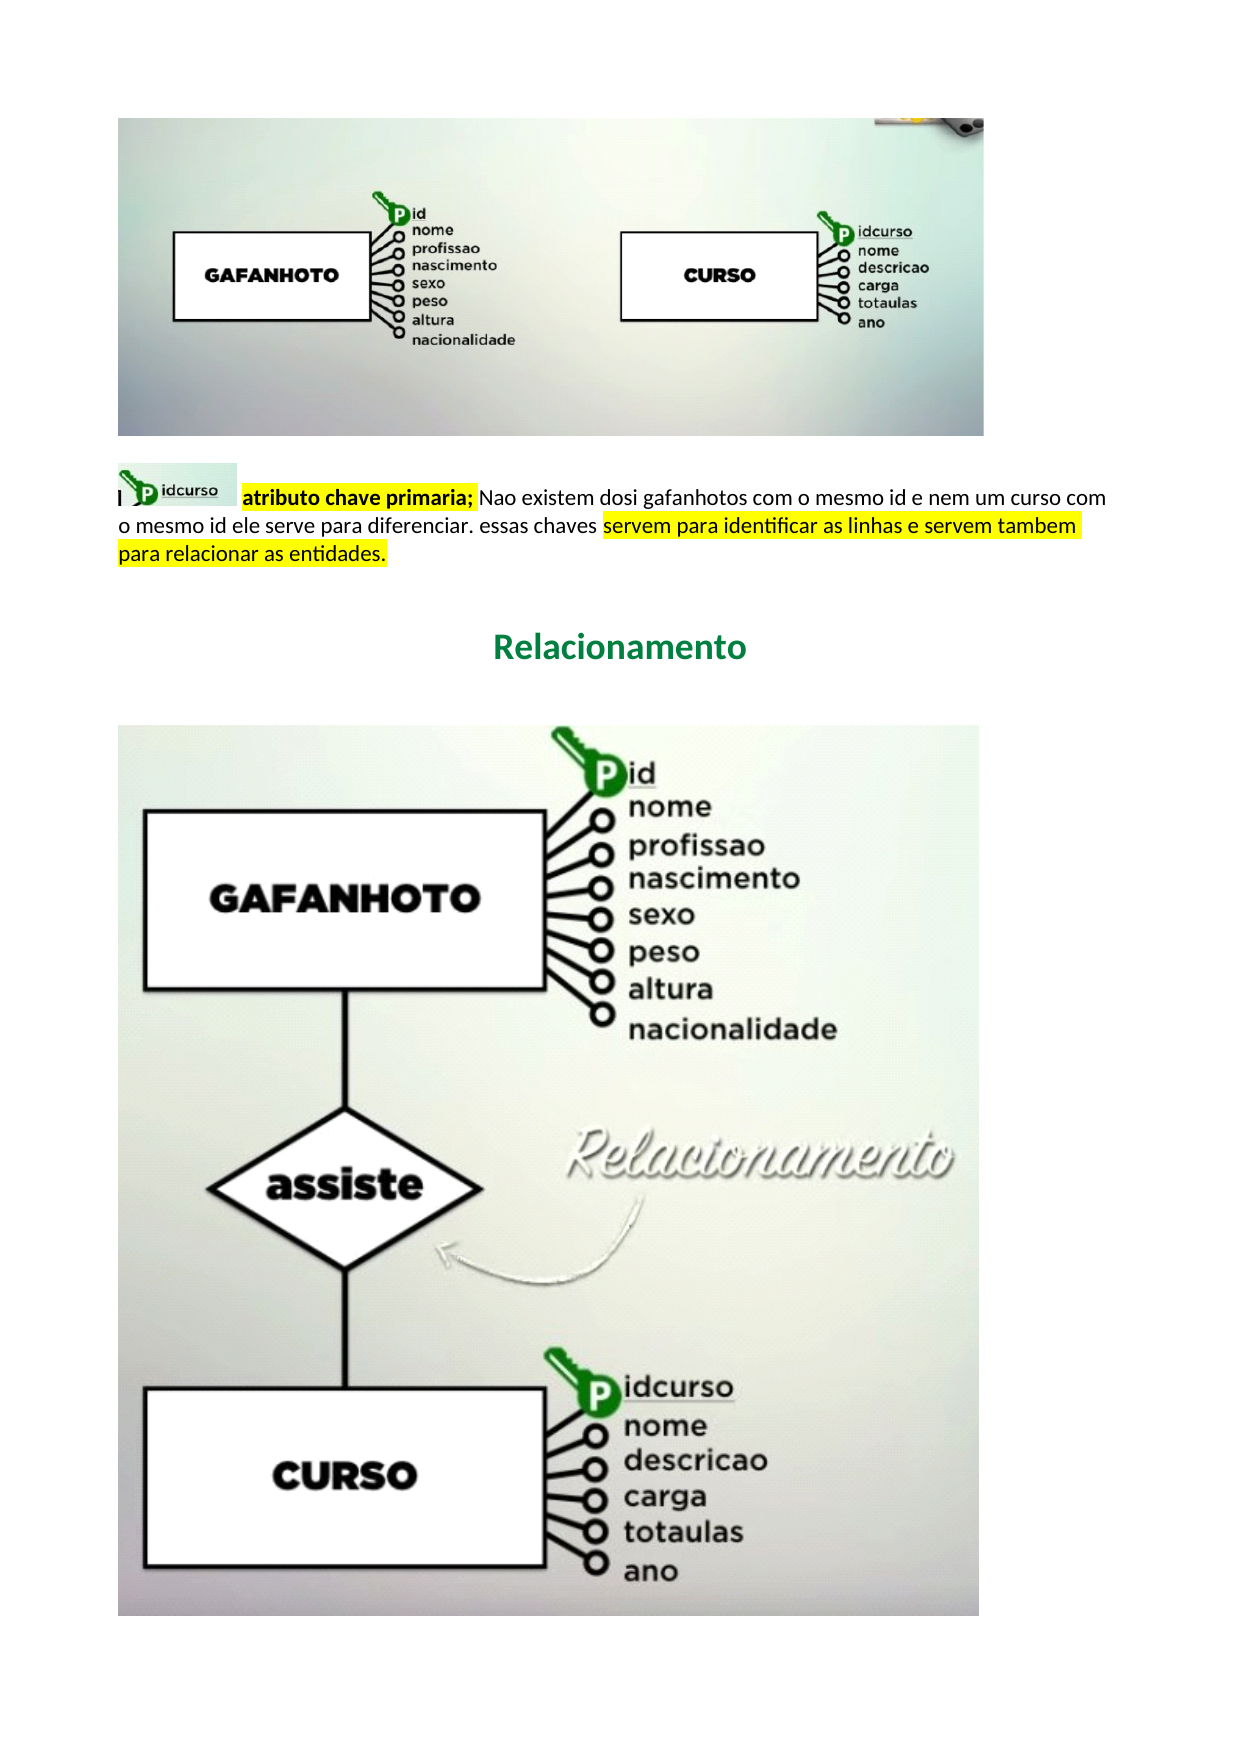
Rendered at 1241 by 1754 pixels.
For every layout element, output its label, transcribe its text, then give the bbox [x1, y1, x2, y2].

text atributo chave primaria; Nao existem dosi gafanhotos com o mesmo id e nem um curso com o mesmo id ele serve para diferenciar. essas chaves servem para identificar as linhas e servem tambem para relacionar as entidades. [118, 463, 1122, 567]
text Relacionamento [118, 623, 1122, 669]
